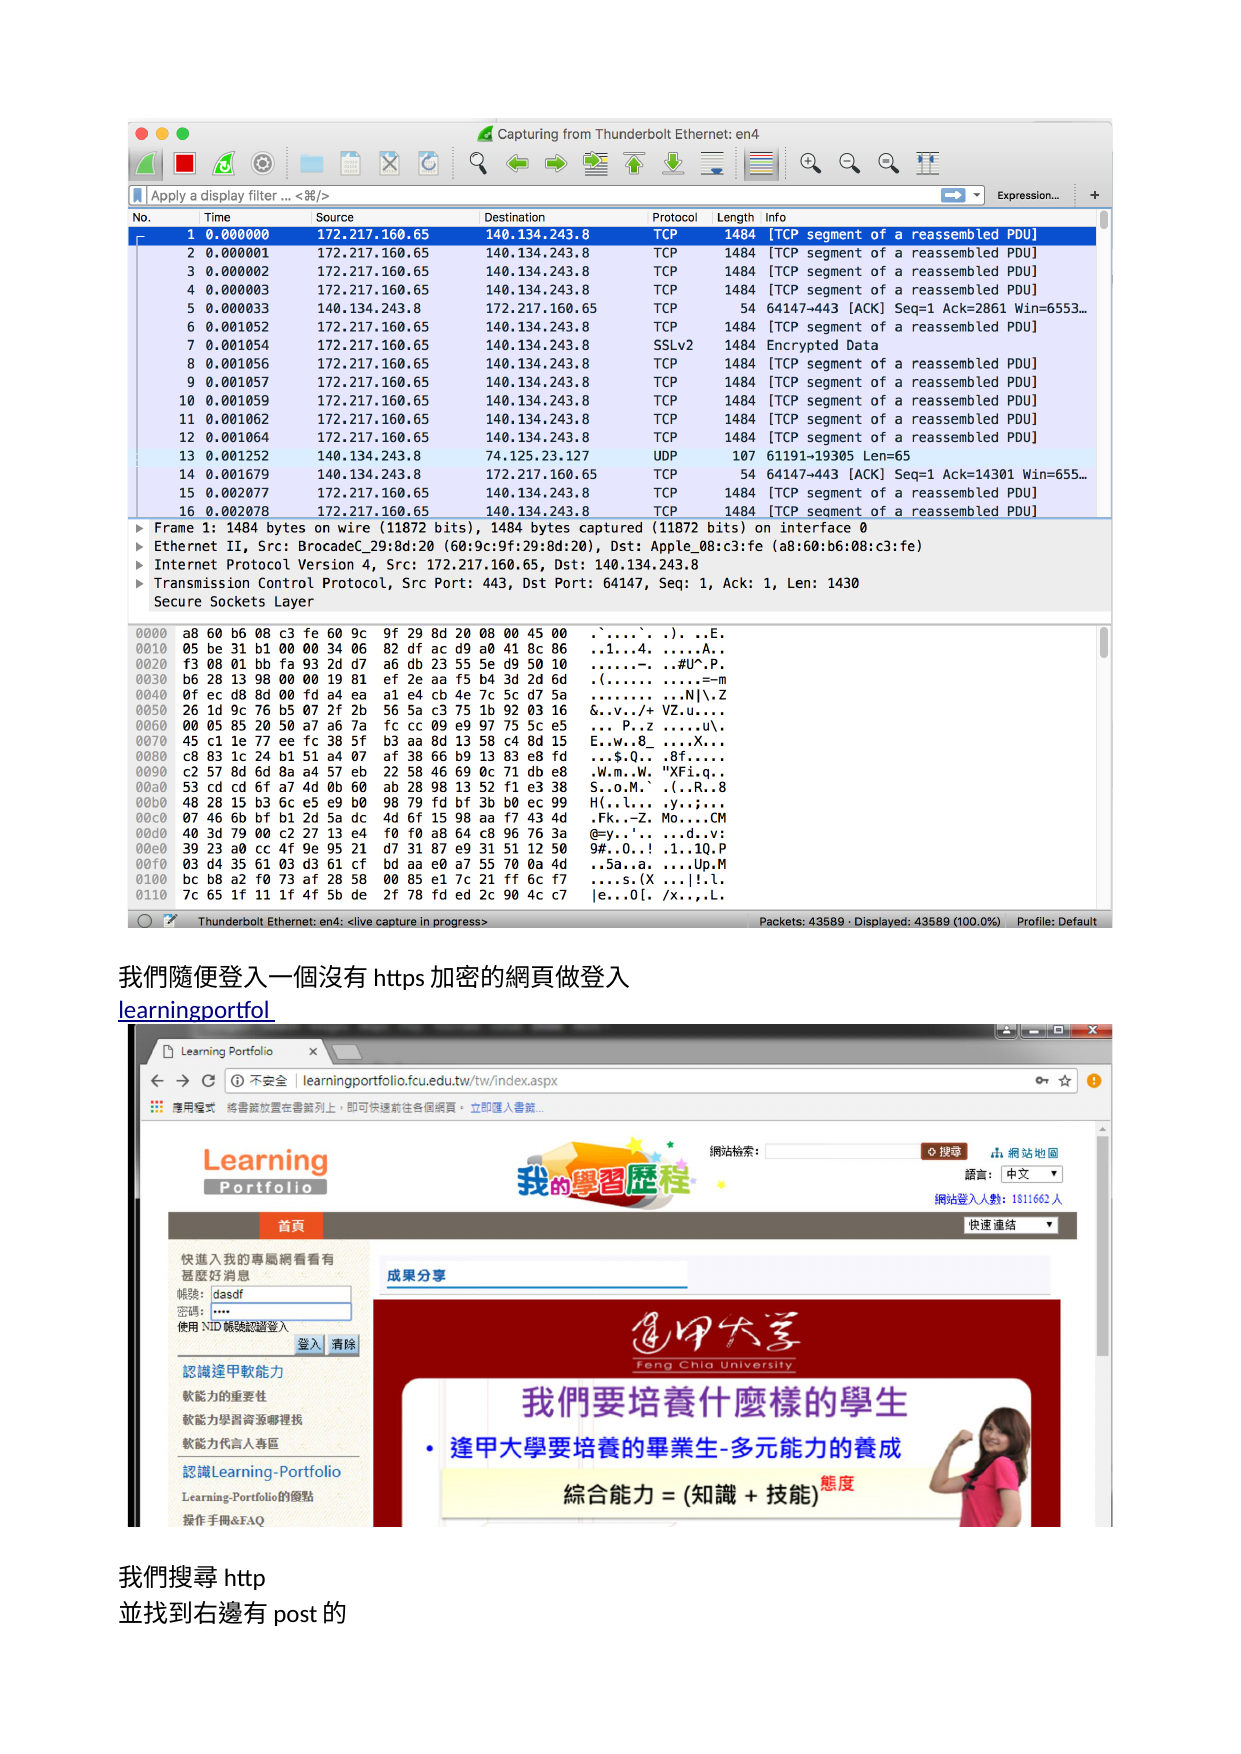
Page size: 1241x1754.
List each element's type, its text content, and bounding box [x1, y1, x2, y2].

text 我們隨便登入一個沒有https加密的網頁做登入 [118, 958, 1122, 994]
picture [127, 1024, 1113, 1527]
text learningportfol [118, 994, 1122, 1024]
picture [127, 118, 1113, 928]
text 我們搜尋 http [118, 1557, 1122, 1593]
text 並找到右邊有post的 [118, 1593, 1122, 1629]
